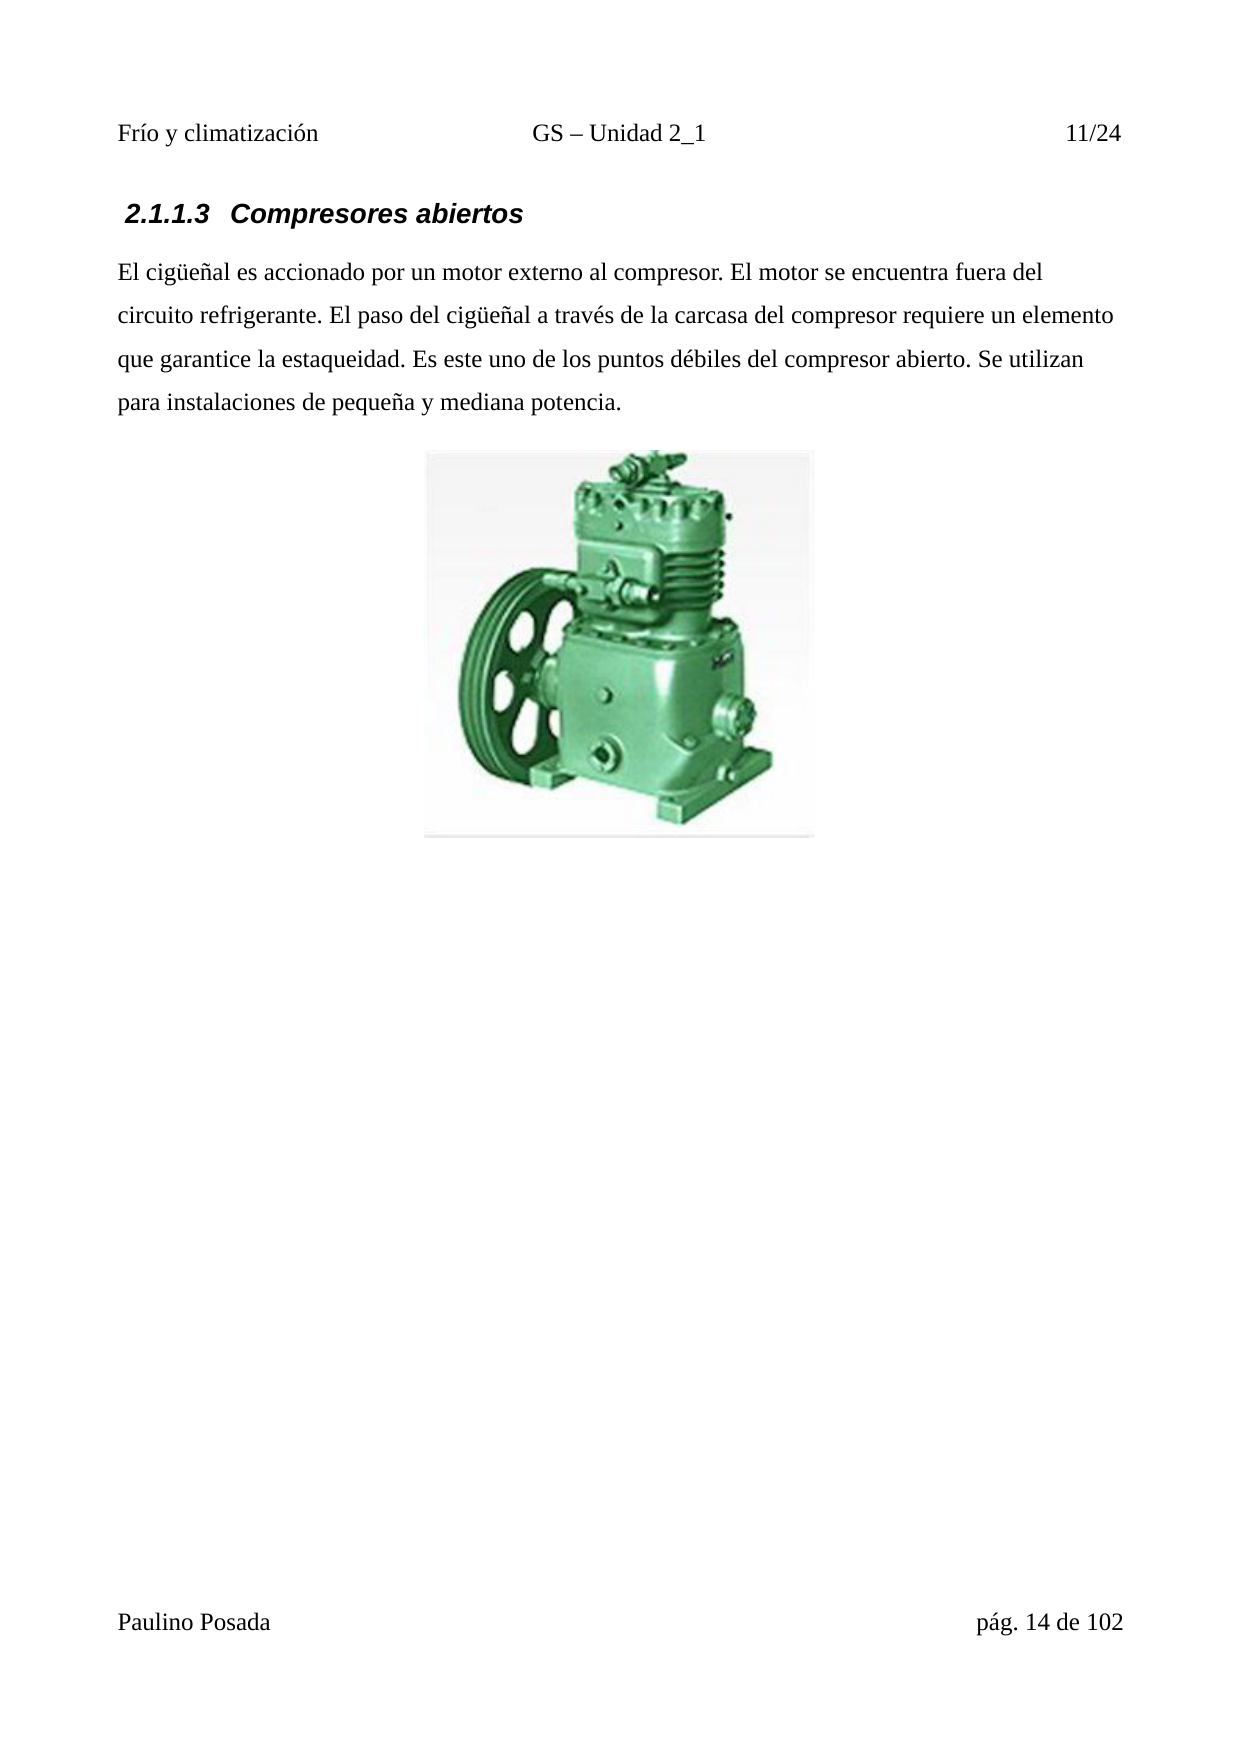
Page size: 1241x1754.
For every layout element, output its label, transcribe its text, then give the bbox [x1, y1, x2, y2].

subtitle Compresores abiertos [117, 197, 1123, 229]
picture [423, 450, 815, 838]
text El cigüeñal es accionado por un motor externo al compresor. El motor se encuentra fuera del circuito refrigerante. El paso del cigüeñal a través de la carcasa del compresor requiere un elemento que garantice la estaqueidad. Es este uno de los puntos débiles del compresor abierto. Se utilizan para instalaciones de pequeña y mediana potencia. [117, 257, 1123, 416]
